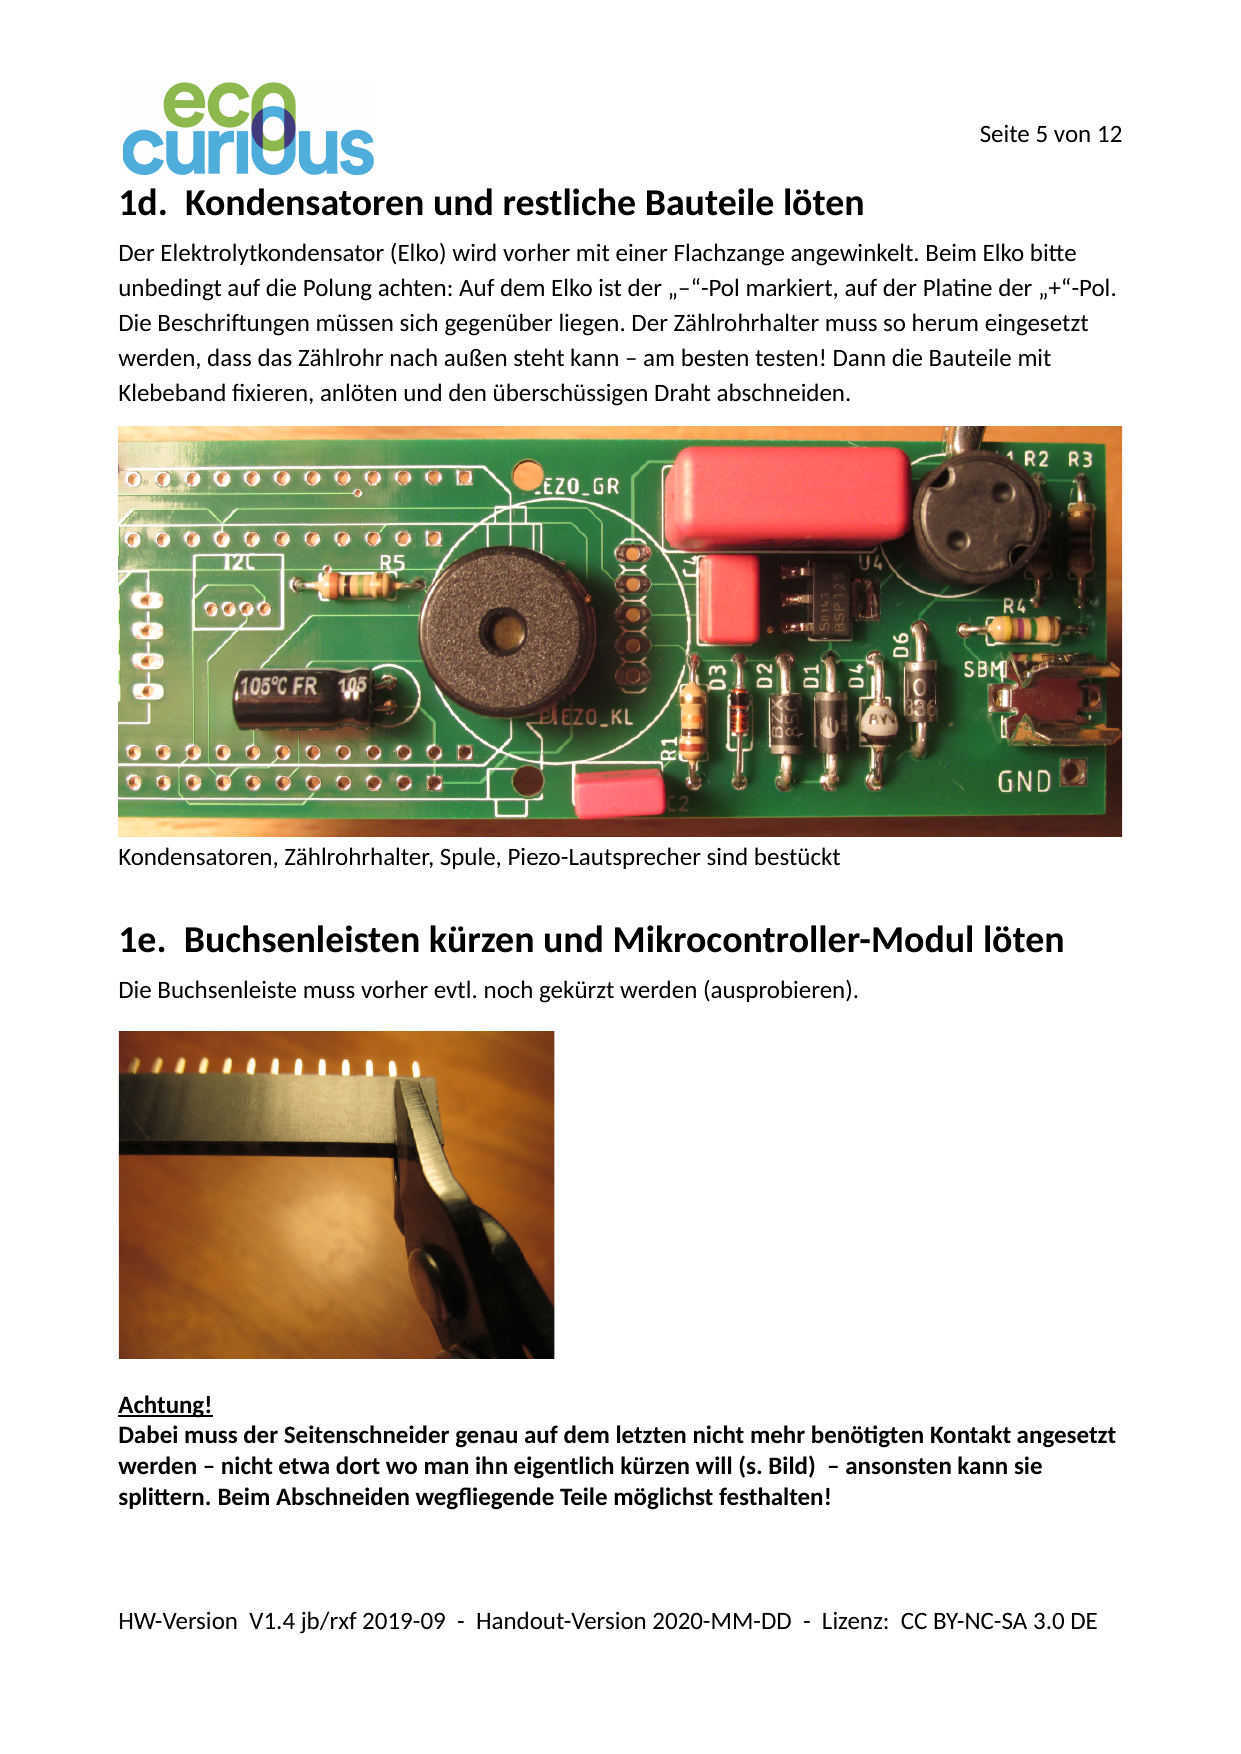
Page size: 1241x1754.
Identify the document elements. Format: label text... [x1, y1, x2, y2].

text Der Elektrolytkondensator (Elko) wird vorher mit einer Flachzange angewinkelt. Beim Elko bitte unbedingt auf die Polung achten: Auf dem Elko ist der „–“-Pol markiert, auf der Platine der „+“-Pol. Die Beschriftungen müssen sich gegenüber liegen. Der Zählrohrhalter muss so herum eingesetzt werden, dass das Zählrohr nach außen steht kann – am besten testen! Dann die Bauteile mit Klebeband fixieren, anlöten und den überschüssigen Draht abschneiden. [118, 237, 1122, 407]
subtitle 1d. Kondensatoren und restliche Bauteile löten [118, 178, 1122, 224]
picture [118, 1031, 555, 1359]
picture [122, 82, 374, 175]
text Achtung! [118, 1389, 1122, 1419]
text Kondensatoren, Zählrohrhalter, Spule, Piezo-Lautsprecher sind bestückt [118, 837, 1122, 872]
picture [118, 426, 1123, 837]
text Dabei muss der Seitenschneider genau auf dem letzten nicht mehr benötigten Kontakt angesetzt werden – nicht etwa dort wo man ihn eigentlich kürzen will (s. Bild) – ansonsten kann sie splittern. Beim Abschneiden wegfliegende Teile möglichst festhalten! [118, 1419, 1122, 1511]
subtitle 1e. Buchsenleisten kürzen und Mikrocontroller-Modul löten [118, 916, 1122, 962]
text Die Buchsenleiste muss vorher evtl. noch gekürzt werden (ausprobieren). [118, 974, 1122, 1005]
